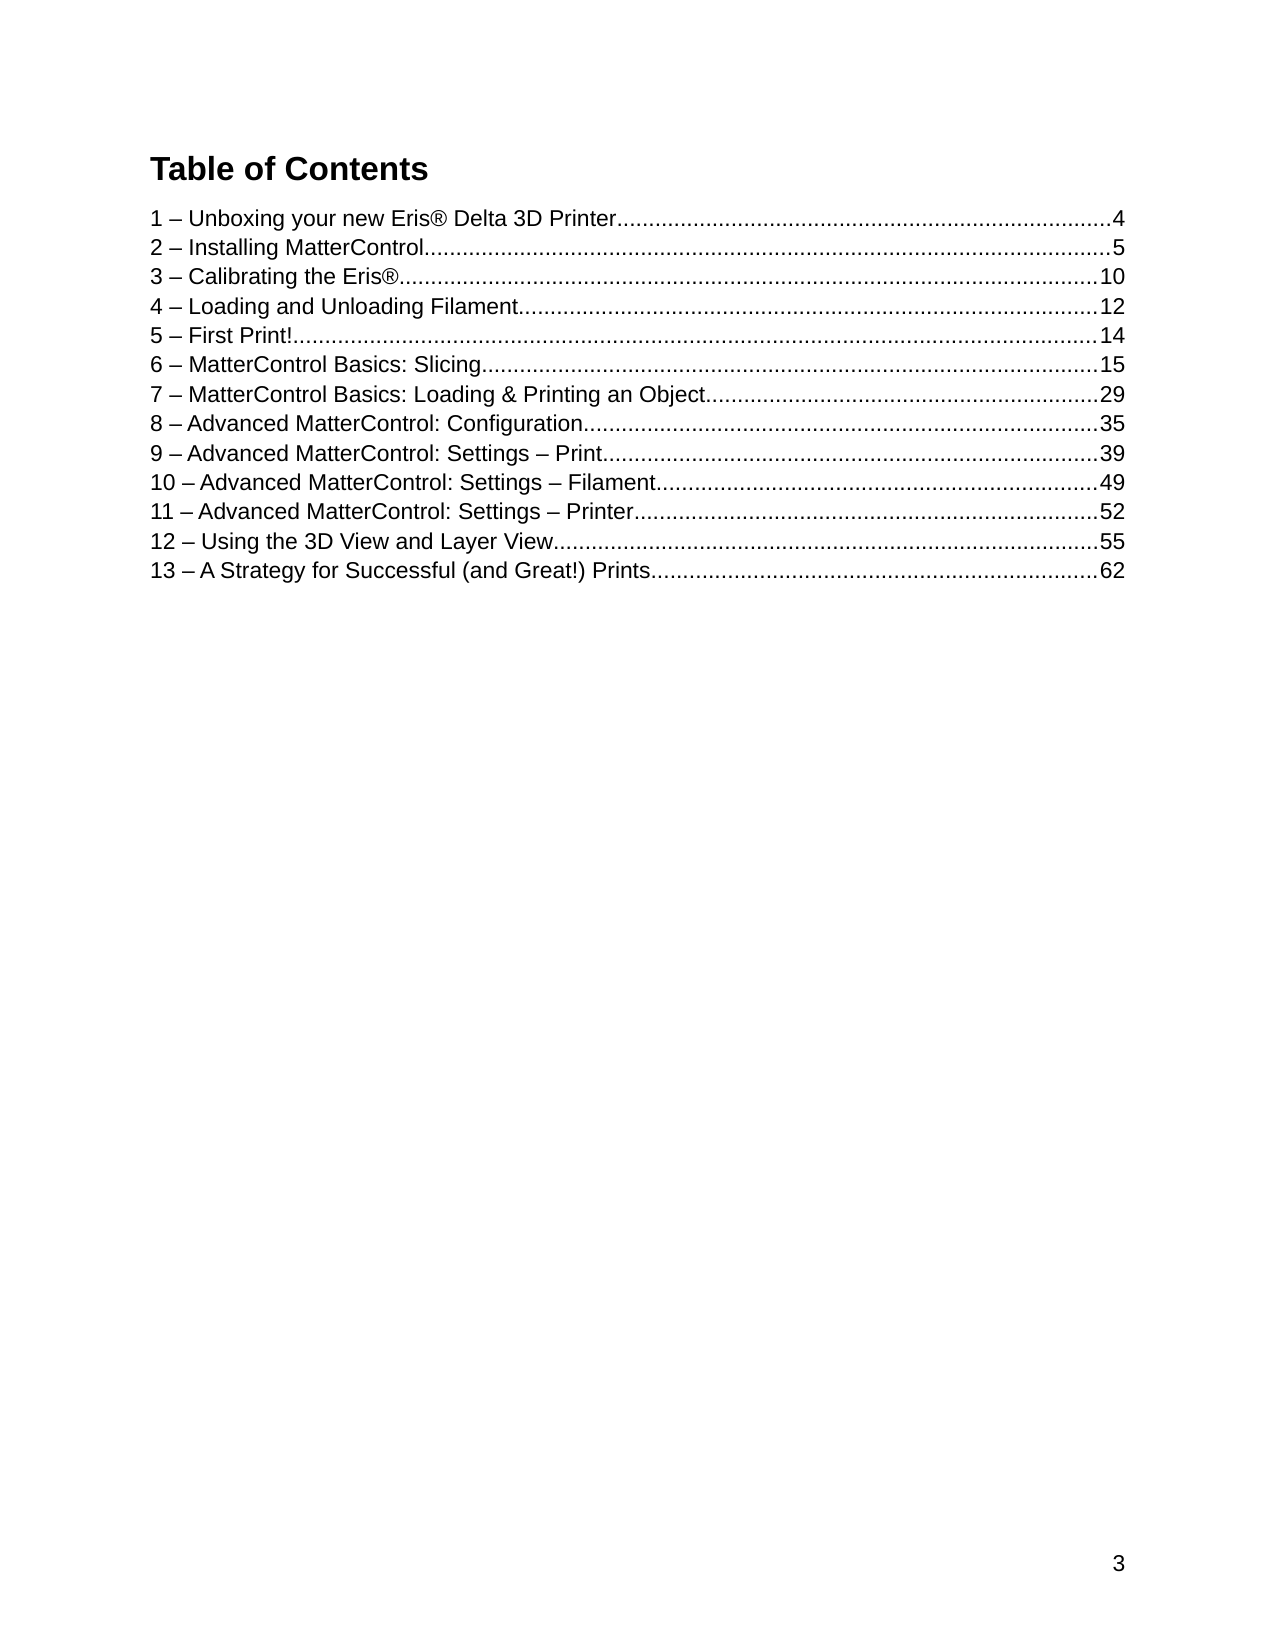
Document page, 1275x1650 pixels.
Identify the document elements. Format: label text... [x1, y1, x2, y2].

text 9 – Advanced MatterControl: Settings – Print 39 [150, 440, 1125, 466]
text 7 – MatterControl Basics: Loading & Printing an Object 29 [150, 382, 1125, 407]
text 11 – Advanced MatterControl: Settings – Printer 52 [150, 499, 1125, 525]
text 8 – Advanced MatterControl: Configuration 35 [150, 411, 1125, 437]
text 6 – MatterControl Basics: Slicing 15 [150, 352, 1125, 378]
text 10 – Advanced MatterControl: Settings – Filament 49 [150, 470, 1125, 495]
text 5 – First Print! 14 [150, 323, 1125, 348]
text 2 – Installing MatterControl 5 [150, 235, 1125, 260]
text 12 – Using the 3D View and Layer View 55 [150, 528, 1125, 554]
text 1 – Unboxing your new Eris® Delta 3D Printer 4 [150, 205, 1125, 231]
subtitle Table of Contents [150, 150, 1125, 187]
text 13 – A Strategy for Successful (and Great!) Prints 62 [150, 558, 1125, 583]
text 3 – Calibrating the Eris® 10 [150, 264, 1125, 290]
text 4 – Loading and Unloading Filament 12 [150, 293, 1125, 319]
